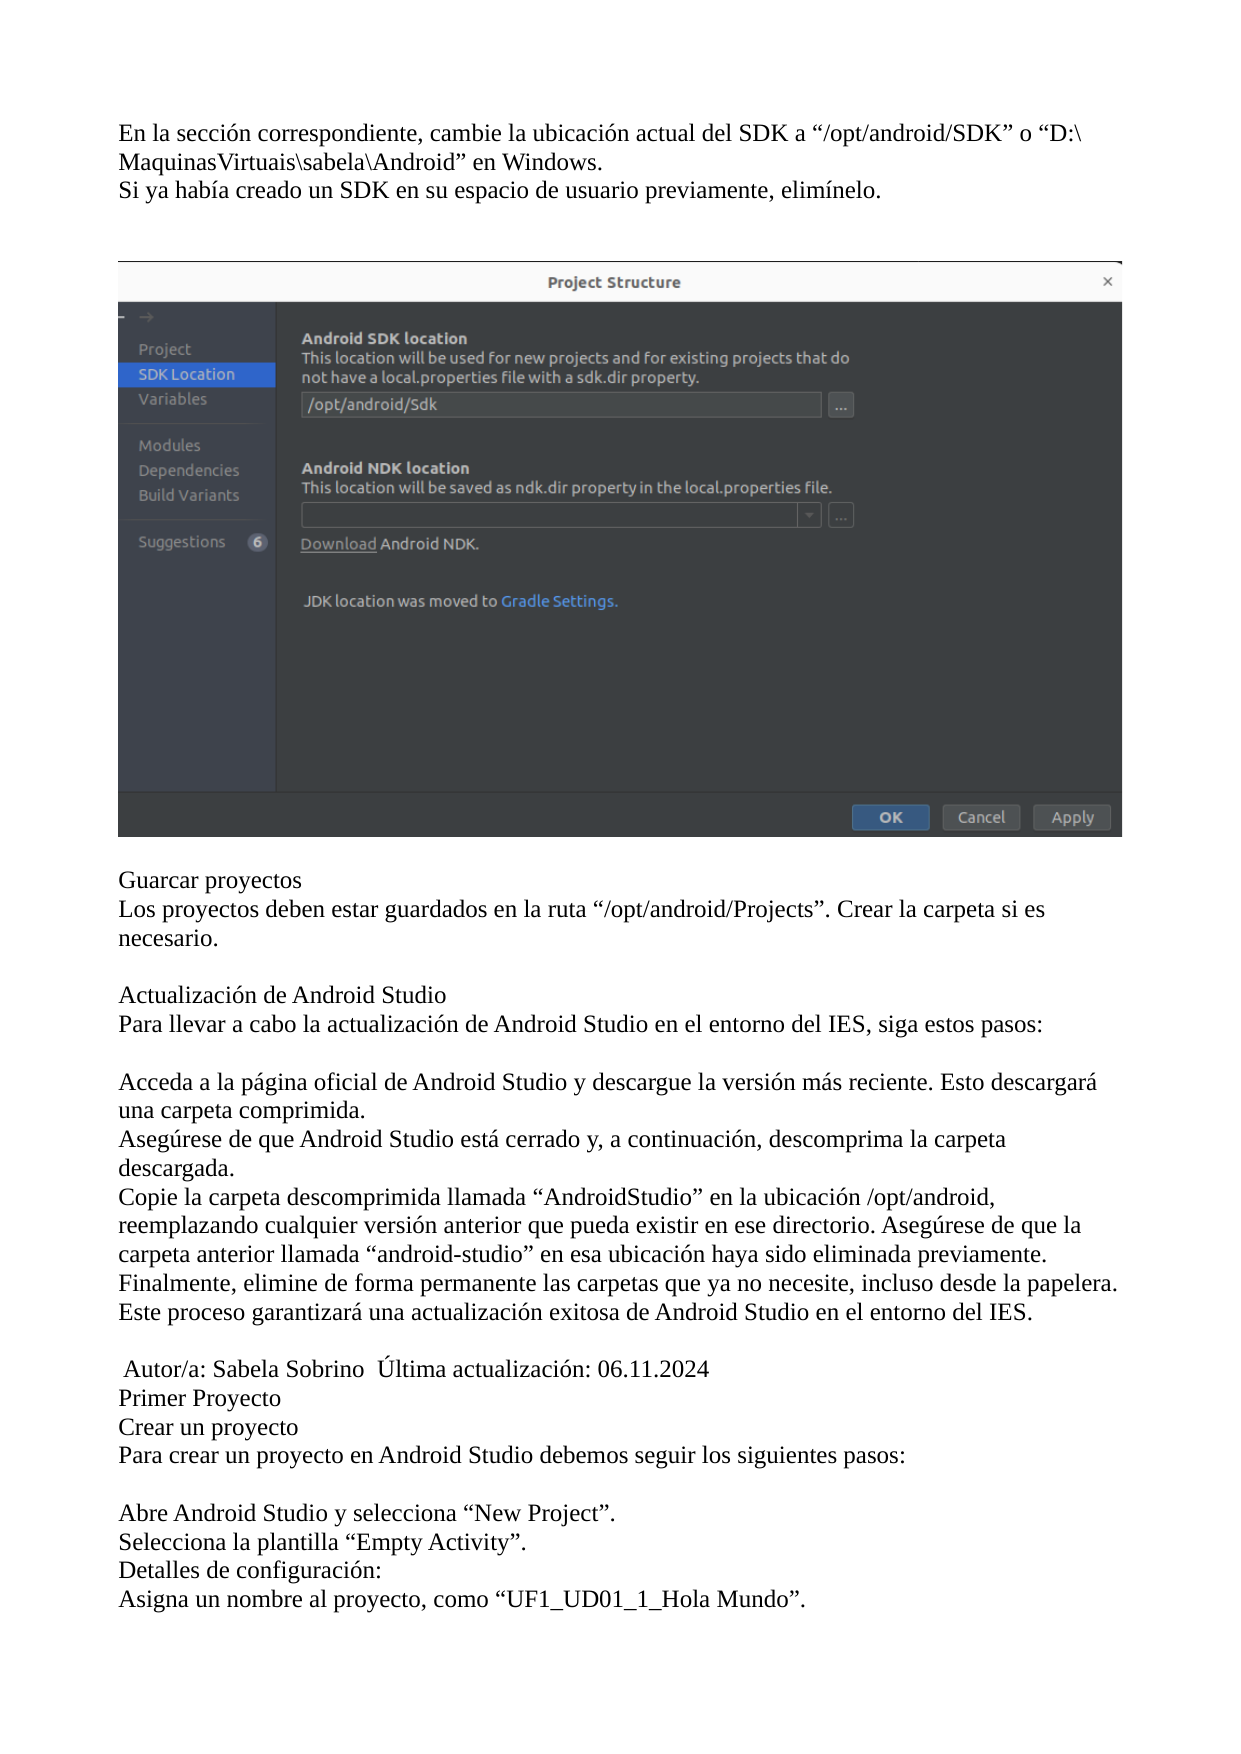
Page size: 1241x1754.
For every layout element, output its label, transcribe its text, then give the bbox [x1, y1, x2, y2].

picture [118, 261, 1123, 837]
text Crear un proyecto [118, 1412, 1122, 1440]
text En la sección correspondiente, cambie la ubicación actual del SDK a “/opt/android/SDK” o “D:\MaquinasVirtuais\sabela\Android” en Windows. [118, 118, 1122, 176]
text Abre Android Studio y selecciona “New Project”. [118, 1498, 1122, 1527]
text Asigna un nombre al proyecto, como “UF1_UD01_1_Hola Mundo”. [118, 1584, 1122, 1613]
text Finalmente, elimine de forma permanente las carpetas que ya no necesite, incluso desde la papelera. [118, 1268, 1122, 1297]
text Detalles de configuración: [118, 1555, 1122, 1584]
text Para crear un proyecto en Android Studio debemos seguir los siguientes pasos: [118, 1440, 1122, 1469]
text Actualización de Android Studio [118, 980, 1122, 1009]
text Para llevar a cabo la actualización de Android Studio en el entorno del IES, siga estos pasos: [118, 1009, 1122, 1038]
text Selecciona la plantilla “Empty Activity”. [118, 1527, 1122, 1555]
text Autor/a: Sabela Sobrino Última actualización: 06.11.2024 [118, 1354, 1122, 1383]
text Este proceso garantizará una actualización exitosa de Android Studio en el entorno del IES. [118, 1297, 1122, 1325]
text Guarcar proyectos [118, 865, 1122, 894]
text Los proyectos deben estar guardados en la ruta “/opt/android/Projects”. Crear la carpeta si es necesario. [118, 894, 1122, 952]
text Copie la carpeta descomprimida llamada “AndroidStudio” en la ubicación /opt/android, reemplazando cualquier versión anterior que pueda existir en ese directorio. Asegúrese de que la carpeta anterior llamada “android-studio” en esa ubicación haya sido eliminada previamente. [118, 1182, 1122, 1268]
text Acceda a la página oficial de Android Studio y descargue la versión más reciente. Esto descargará una carpeta comprimida. [118, 1067, 1122, 1124]
text Primer Proyecto [118, 1383, 1122, 1412]
text Si ya había creado un SDK en su espacio de usuario previamente, elimínelo. [118, 176, 1122, 204]
text Asegúrese de que Android Studio está cerrado y, a continuación, descomprima la carpeta descargada. [118, 1124, 1122, 1182]
